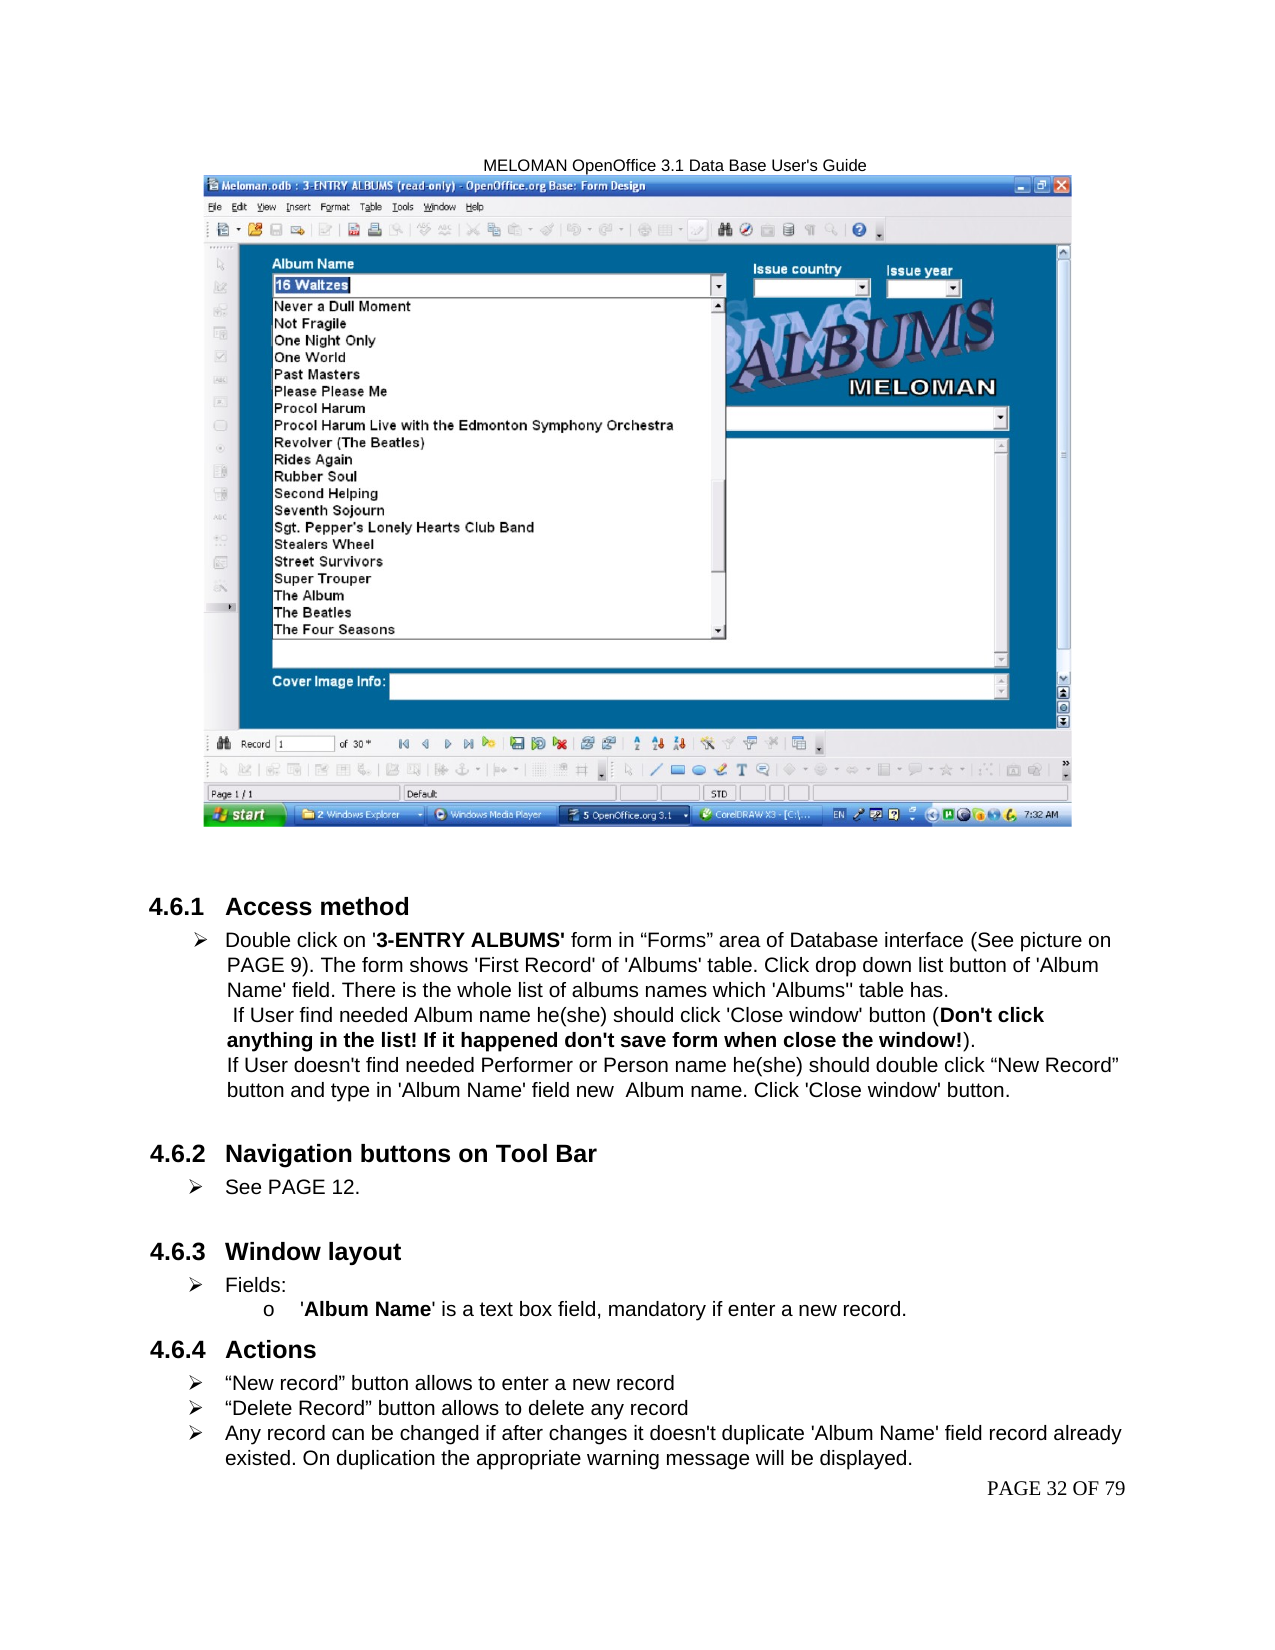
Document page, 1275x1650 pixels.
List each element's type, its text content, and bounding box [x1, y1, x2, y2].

subtitle Actions [150, 1335, 1125, 1364]
list Fields: [187, 1272, 1125, 1297]
list Double click on '3-ENTRY ALBUMS' form in “Forms” area of Database interface (See picture on PAGE 9). The form shows 'First Record' of 'Albums' table. Click drop down list button of 'Album Name' field. There is the whole list of albums names which 'Albums'' table has. [192, 927, 1125, 1002]
picture [203, 175, 1072, 827]
list “New record” button allows to enter a new record [187, 1370, 1125, 1395]
list 'Album Name' is a text box field, mandatory if enter a new record. [262, 1297, 1125, 1322]
list If User find needed Album name he(she) should click 'Close window' button (Don't click anything in the list! If it happened don't save form when close the window!). [192, 1002, 1125, 1052]
list See PAGE 12. [187, 1174, 1125, 1199]
subtitle Navigation buttons on Tool Bar [150, 1139, 1125, 1168]
subtitle Access method [148, 892, 1125, 920]
list If User doesn't find needed Performer or Person name he(she) should double click “New Record” button and type in 'Album Name' field new Album name. Click 'Close window' button. [192, 1052, 1125, 1102]
subtitle Window layout [150, 1237, 1125, 1265]
list Any record can be changed if after changes it doesn't duplicate 'Album Name' field record already existed. On duplication the appropriate warning message will be displayed. [187, 1420, 1125, 1470]
list “Delete Record” button allows to delete any record [187, 1395, 1125, 1420]
